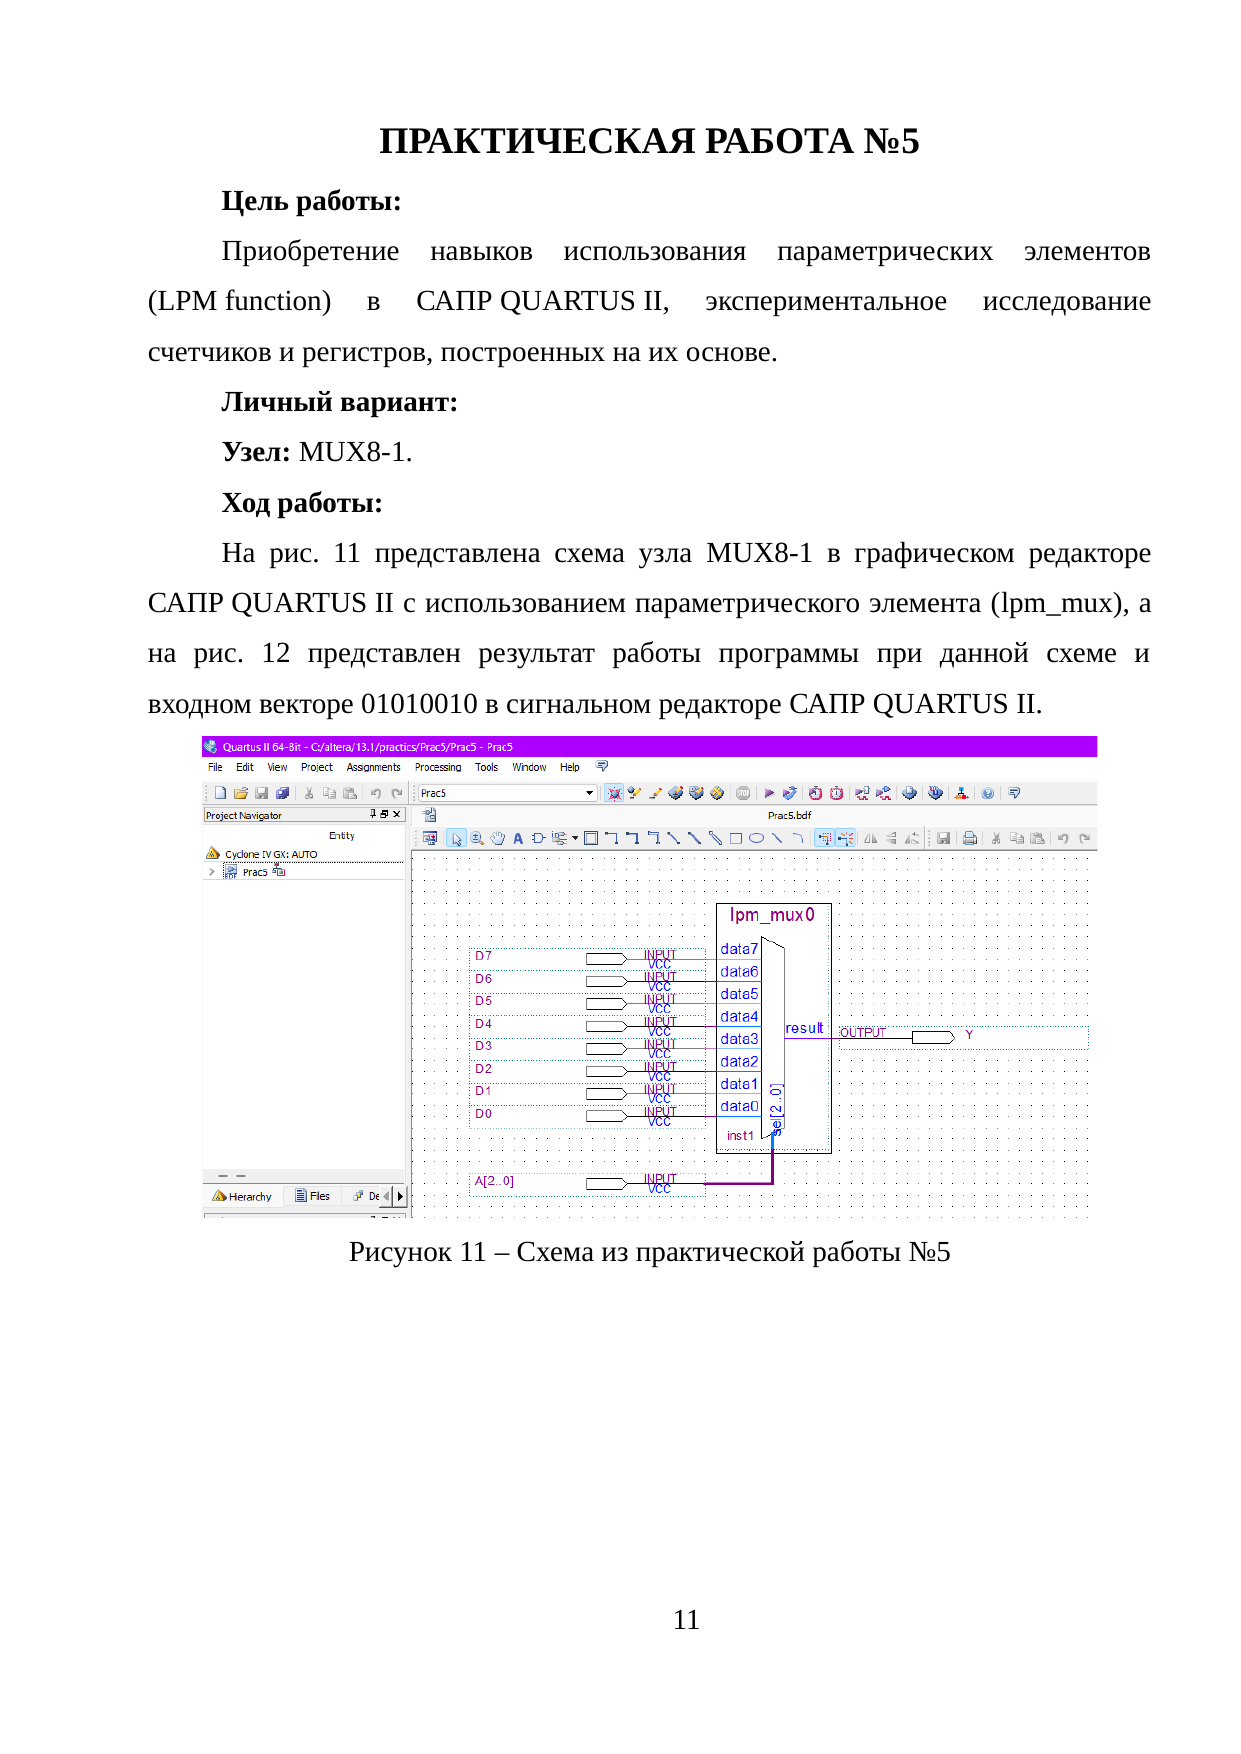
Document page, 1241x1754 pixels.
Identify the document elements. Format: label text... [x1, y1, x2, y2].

text Цель работы: [148, 183, 1152, 216]
text Ход работы: [148, 485, 1152, 518]
text На рис. 11 представлена схема узла MUX8-1 в графическом редакторе САПР QUARTUS II с использованием параметрического элемента (lpm_mux), а на рис. 12 представлен результат работы программы при данной схеме и входном векторе 01010010 в сигнальном редакторе САПР QUARTUS II. [148, 535, 1152, 719]
text Личный вариант: [148, 384, 1152, 418]
text Узел: MUX8-1. [148, 434, 1152, 468]
picture [202, 736, 1098, 1218]
text Приобретение навыков использования параметрических элементов (LPM function) в САПР QUARTUS II, экспериментальное исследование счетчиков и регистров, построенных на их основе. [148, 233, 1152, 367]
text Рисунок 11 – Схема из практической работы №5 [202, 1234, 1097, 1268]
subtitle ПРАКТИЧЕСКАЯ РАБОТА №5 [148, 118, 1152, 161]
